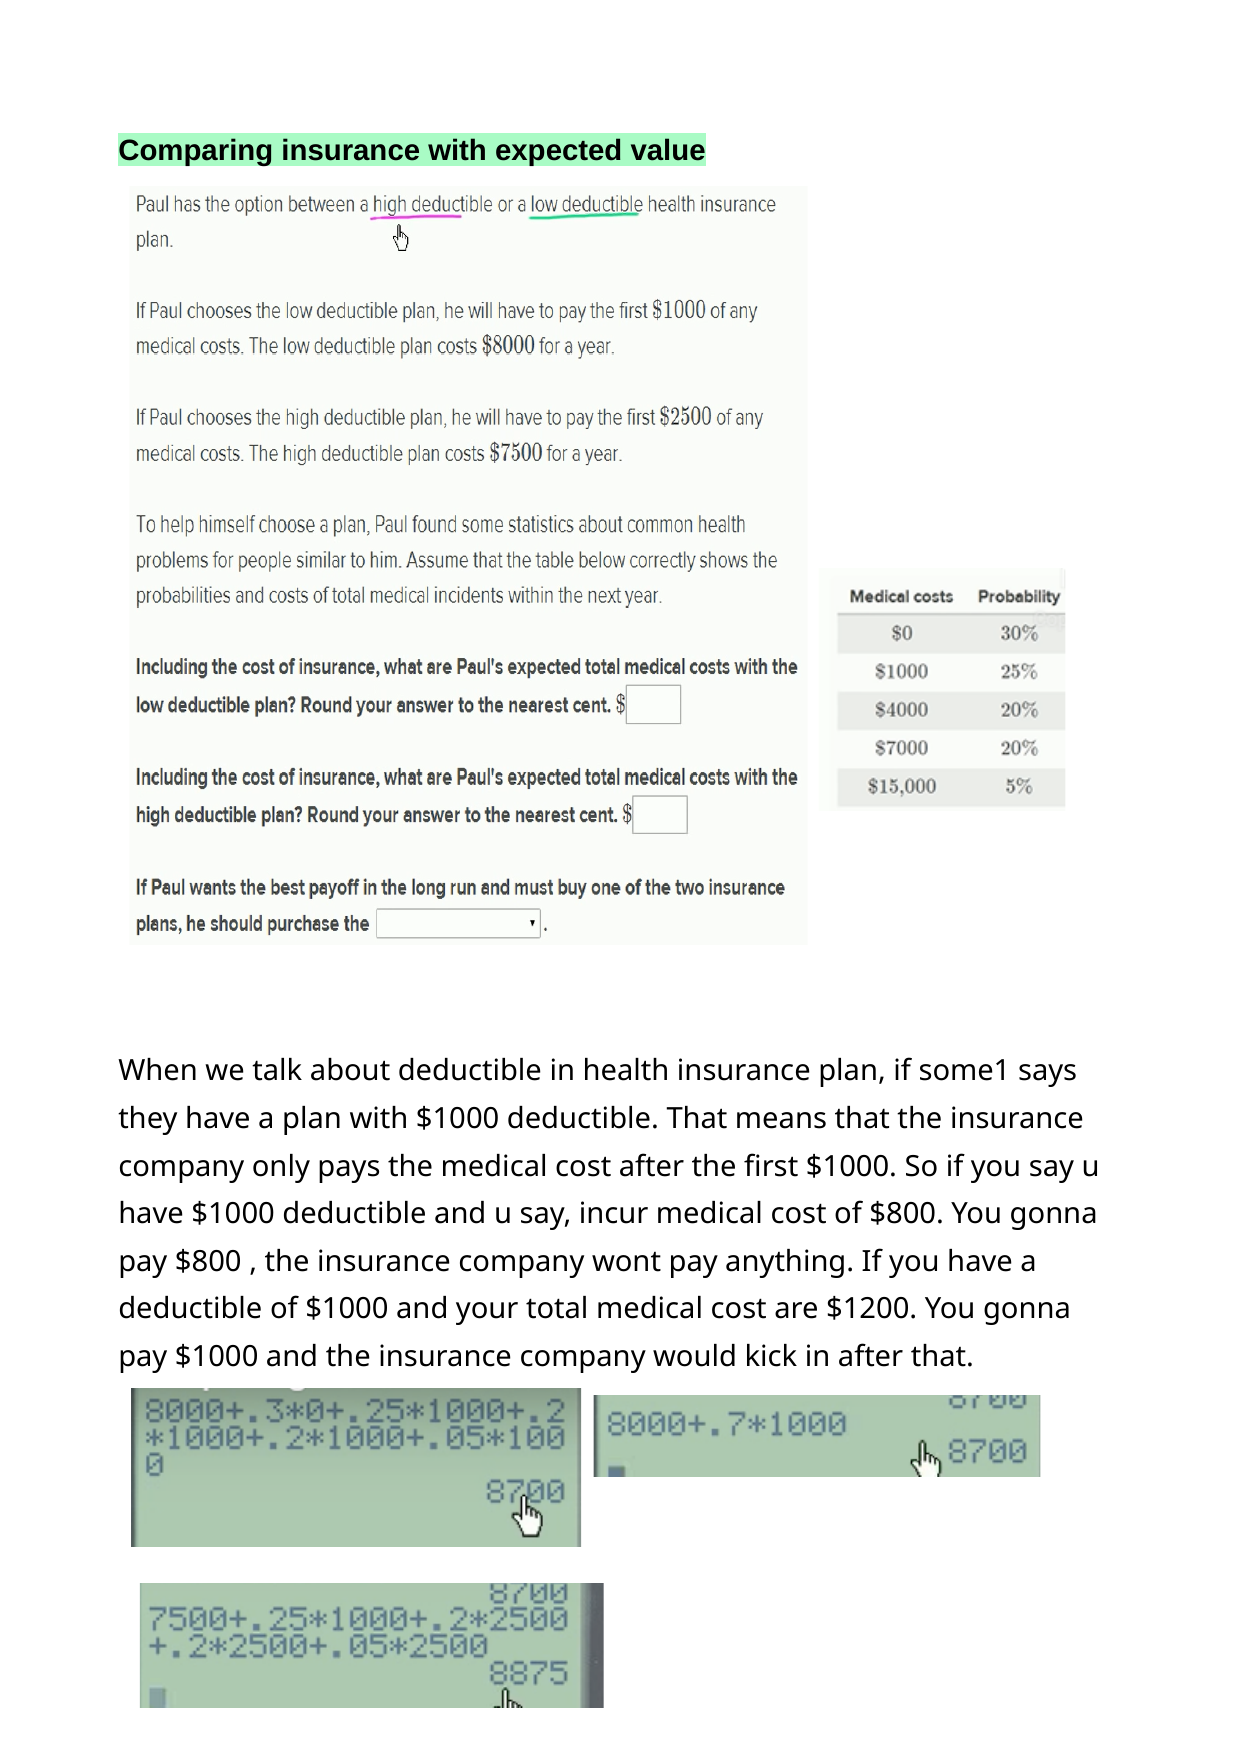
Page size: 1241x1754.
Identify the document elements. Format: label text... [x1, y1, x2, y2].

picture [129, 186, 808, 945]
text When we talk about deductible in health insurance plan, if some1 says they have a plan with $1000 deductible. That means that the insurance company only pays the medical cost after the first $1000. So if you say u have $1000 deductible and u say, incur medical cost of $800. You gonna pay $800 , the insurance company wont pay anything. If you have a deductible of $1000 and your total medical cost are $1200. You gonna pay $1000 and the insurance company would kick in after that. [118, 1049, 1122, 1375]
subtitle Comparing insurance with expected value [706, 133, 1122, 166]
picture [818, 568, 1066, 811]
picture [139, 1583, 604, 1708]
picture [593, 1395, 1041, 1477]
picture [131, 1388, 582, 1547]
